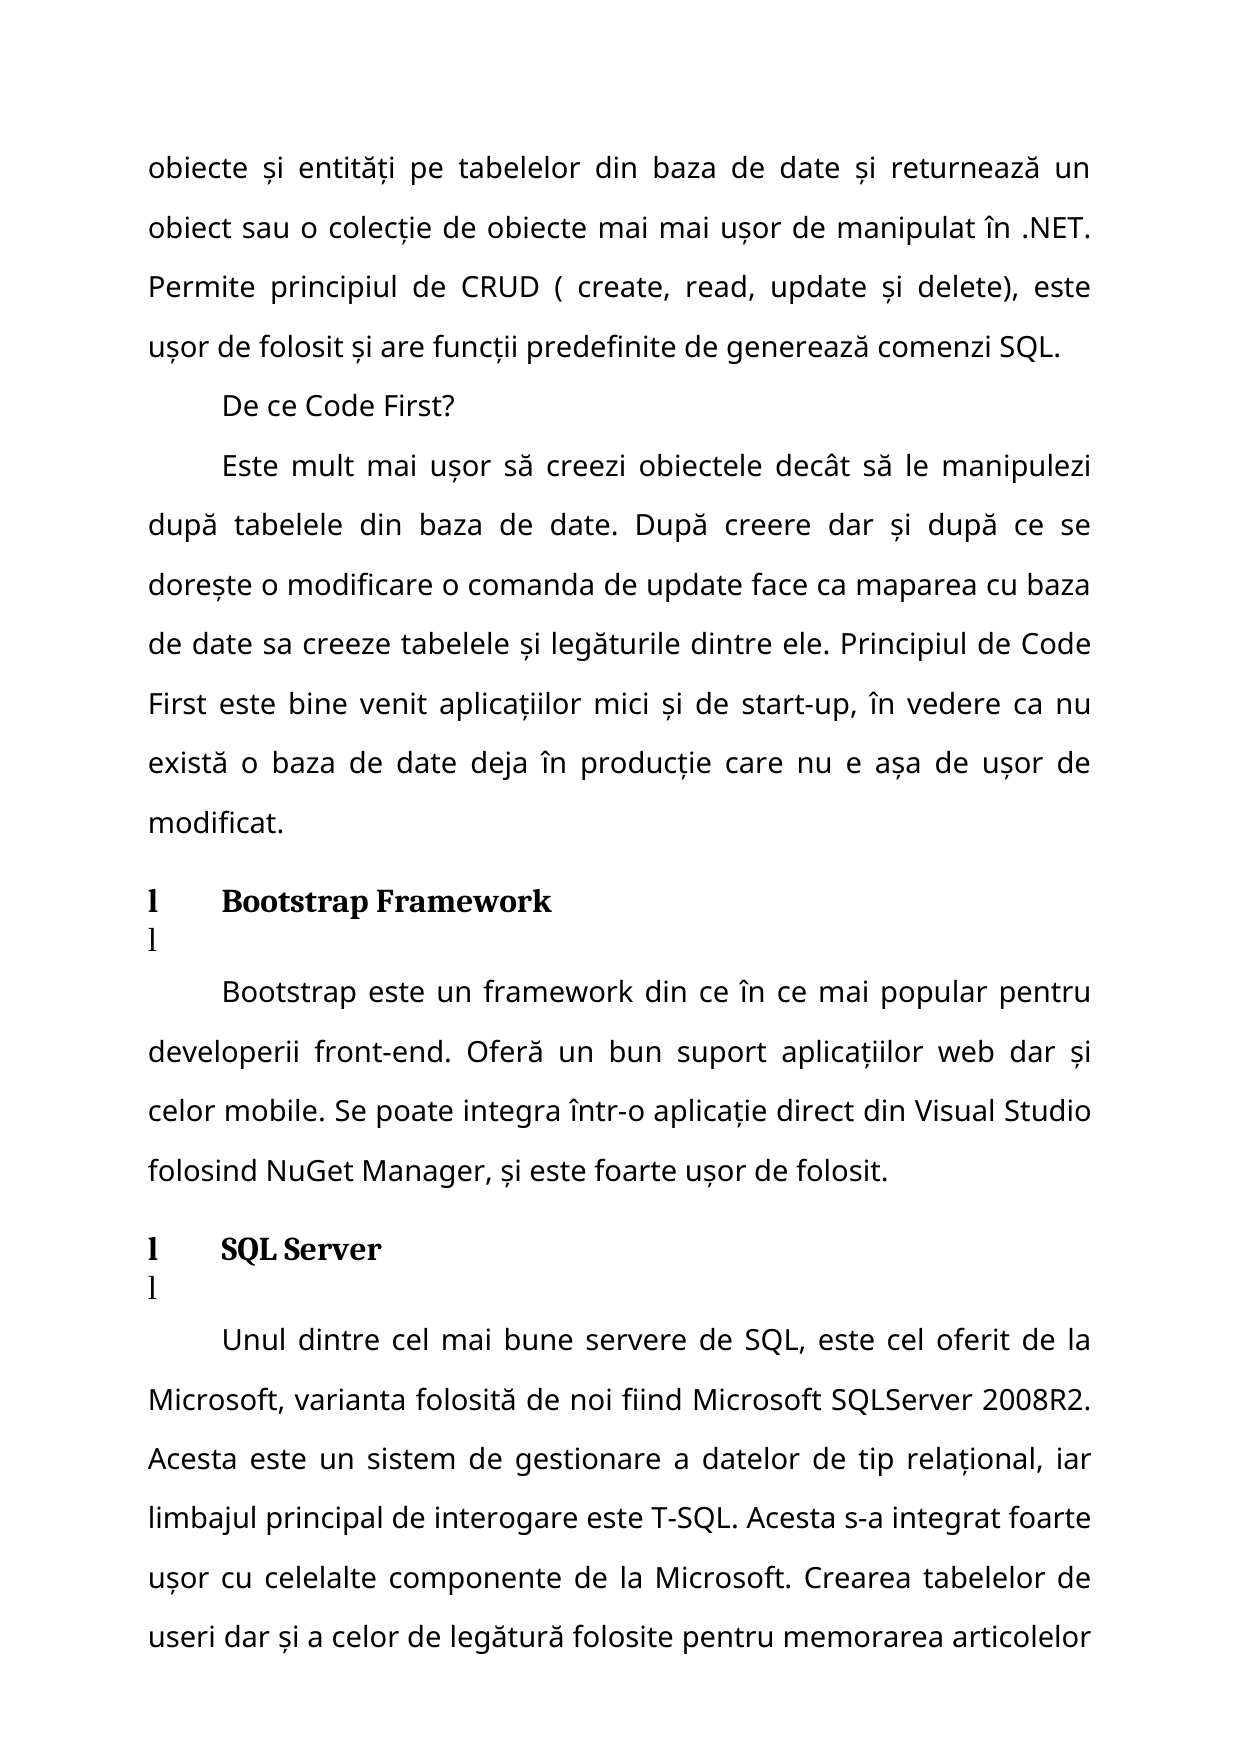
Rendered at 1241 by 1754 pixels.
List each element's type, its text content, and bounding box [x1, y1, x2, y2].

text Unul dintre cel mai bune servere de SQL, este cel oferit de la Microsoft, varianta folosită de noi fiind Microsoft SQLServer 2008R2. Acesta este un sistem de gestionare a datelor de tip relațional, iar limbajul principal de interogare este T-SQL. Acesta s-a integrat foarte ușor cu celelalte componente de la Microsoft. Crearea tabelelor de useri dar și a celor de legătură folosite pentru memorarea articolelor [148, 1319, 1093, 1656]
text De ce Code First? [148, 386, 1093, 425]
text obiecte și entități pe tabelelor din baza de date și returnează un obiect sau o colecție de obiecte mai mai ușor de manipulat în .NET. Permite principiul de CRUD ( create, read, update și delete), este ușor de folosit și are funcții predefinite de generează comenzi SQL. [148, 148, 1093, 366]
subtitle SQL Server [148, 1230, 1093, 1268]
subtitle Bootstrap Framework [148, 882, 1093, 921]
text Este mult mai ușor să creezi obiectele decât să le manipulezi după tabelele din baza de date. După creere dar și după ce se dorește o modificare o comanda de update face ca maparea cu baza de date sa creeze tabelele și legăturile dintre ele. Principiul de Code First este bine venit aplicațiilor mici și de start-up, în vedere ca nu există o baza de date deja în producție care nu e așa de ușor de modificat. [148, 445, 1093, 842]
text Bootstrap este un framework din ce în ce mai popular pentru developerii front-end. Oferă un bun suport aplicațiilor web dar și celor mobile. Se poate integra într-o aplicație direct din Visual Studio folosind NuGet Manager, și este foarte ușor de folosit. [148, 971, 1093, 1189]
